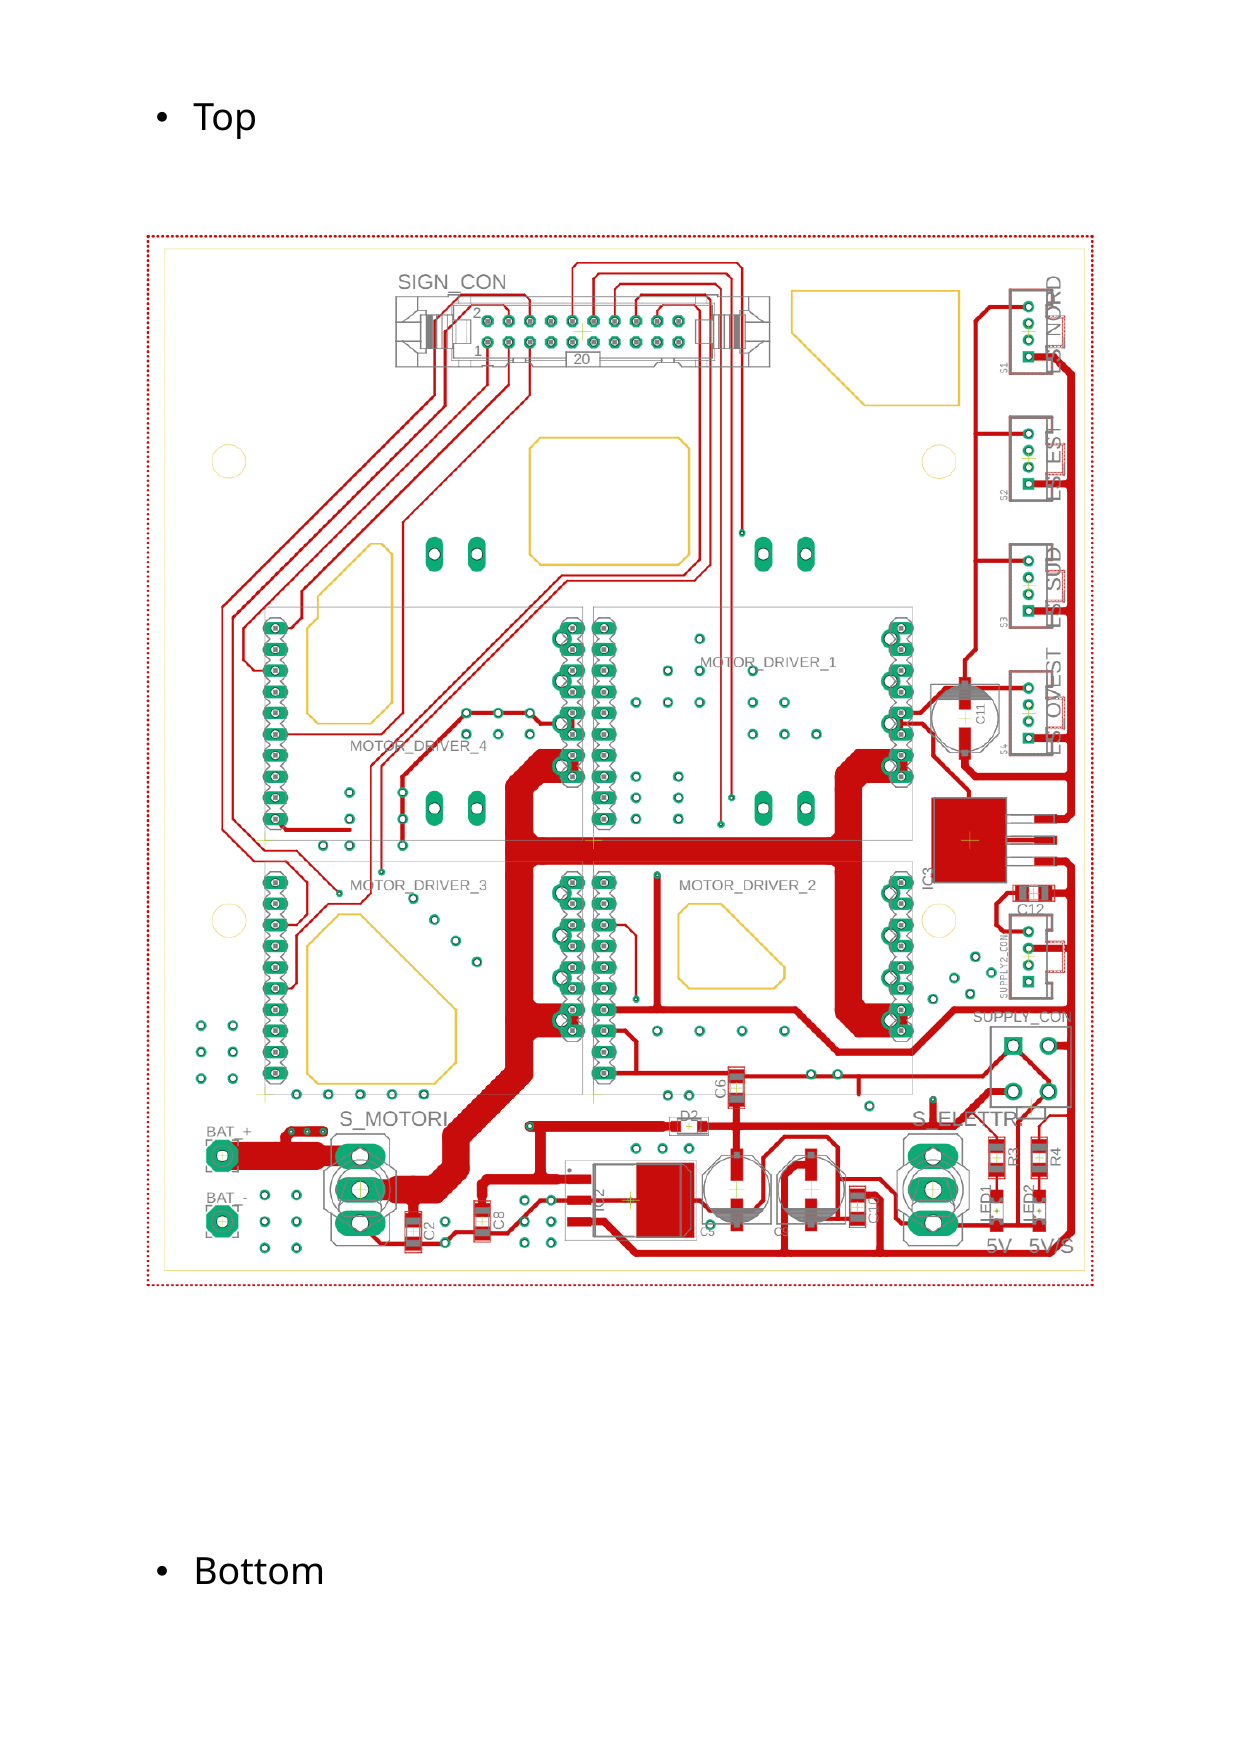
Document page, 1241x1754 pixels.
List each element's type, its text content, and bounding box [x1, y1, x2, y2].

list Bottom [156, 1544, 1122, 1595]
list Top [156, 91, 1122, 142]
picture [136, 225, 1104, 1289]
